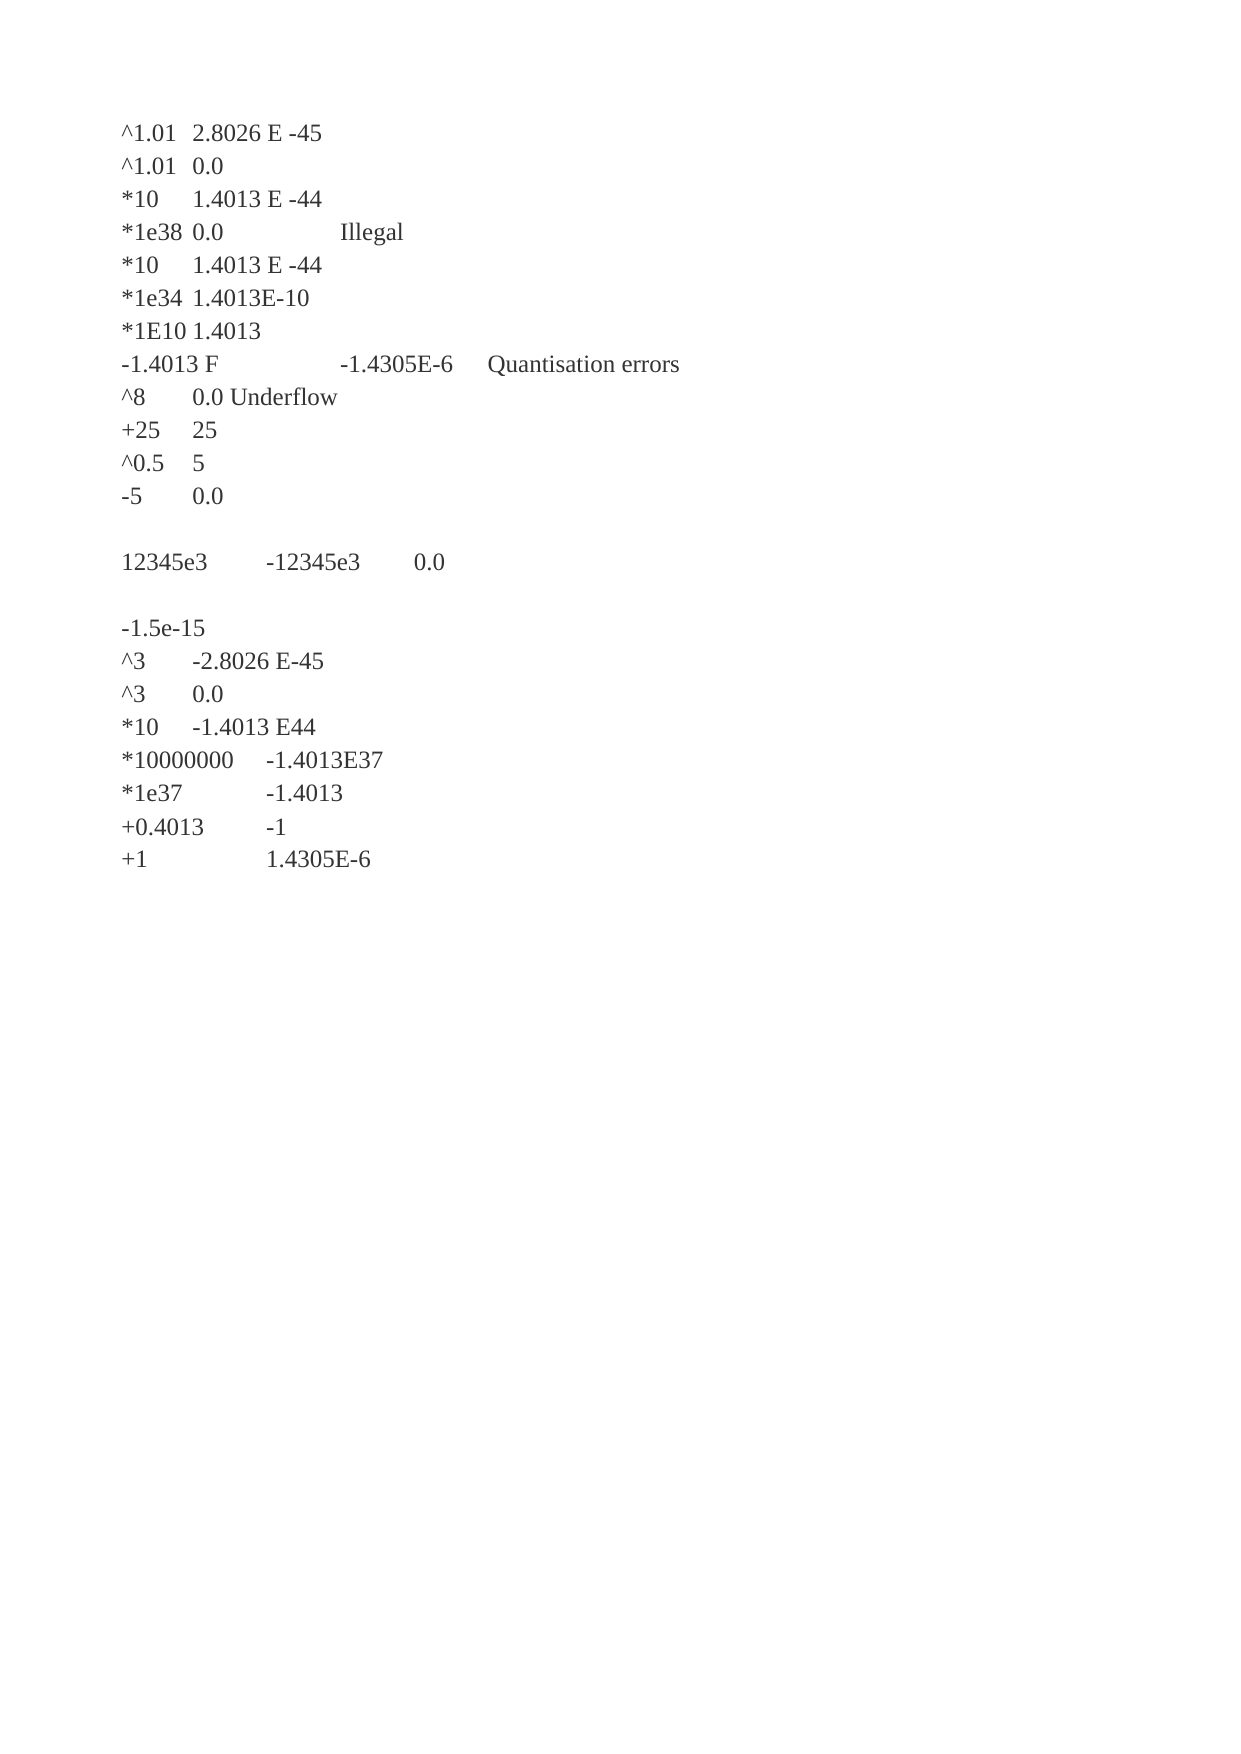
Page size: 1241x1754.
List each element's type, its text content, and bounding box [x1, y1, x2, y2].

text +25 25 [119, 415, 1122, 444]
text ^3 -2.8026 E-45 [119, 646, 1122, 675]
text ^0.5 5 [119, 448, 1122, 477]
text -1.4013 F -1.4305E-6 Quantisation errors [119, 349, 1122, 378]
text -5 0.0 [119, 481, 1122, 510]
text ^8 0.0 Underflow [119, 382, 1122, 411]
text ^3 0.0 [119, 679, 1122, 708]
text *1e37 -1.4013 [119, 778, 1122, 807]
text *1e34 1.4013E-10 [119, 283, 1122, 312]
text +1 1.4305E-6 [119, 844, 1122, 873]
text -1.5e-15 [119, 613, 1122, 642]
text 12345e3 -12345e3 0.0 [119, 547, 1122, 576]
text *10 1.4013 E -44 [119, 184, 1122, 213]
text *1E10 1.4013 [119, 316, 1122, 345]
text *10000000 -1.4013E37 [119, 746, 1122, 774]
text ^1.01 2.8026 E -45 [119, 118, 1122, 147]
text ^1.01 0.0 [119, 151, 1122, 180]
text *10 -1.4013 E44 [119, 712, 1122, 741]
text *1e38 0.0 Illegal [119, 217, 1122, 246]
text *10 1.4013 E -44 [119, 250, 1122, 279]
text +0.4013 -1 [119, 812, 1122, 840]
